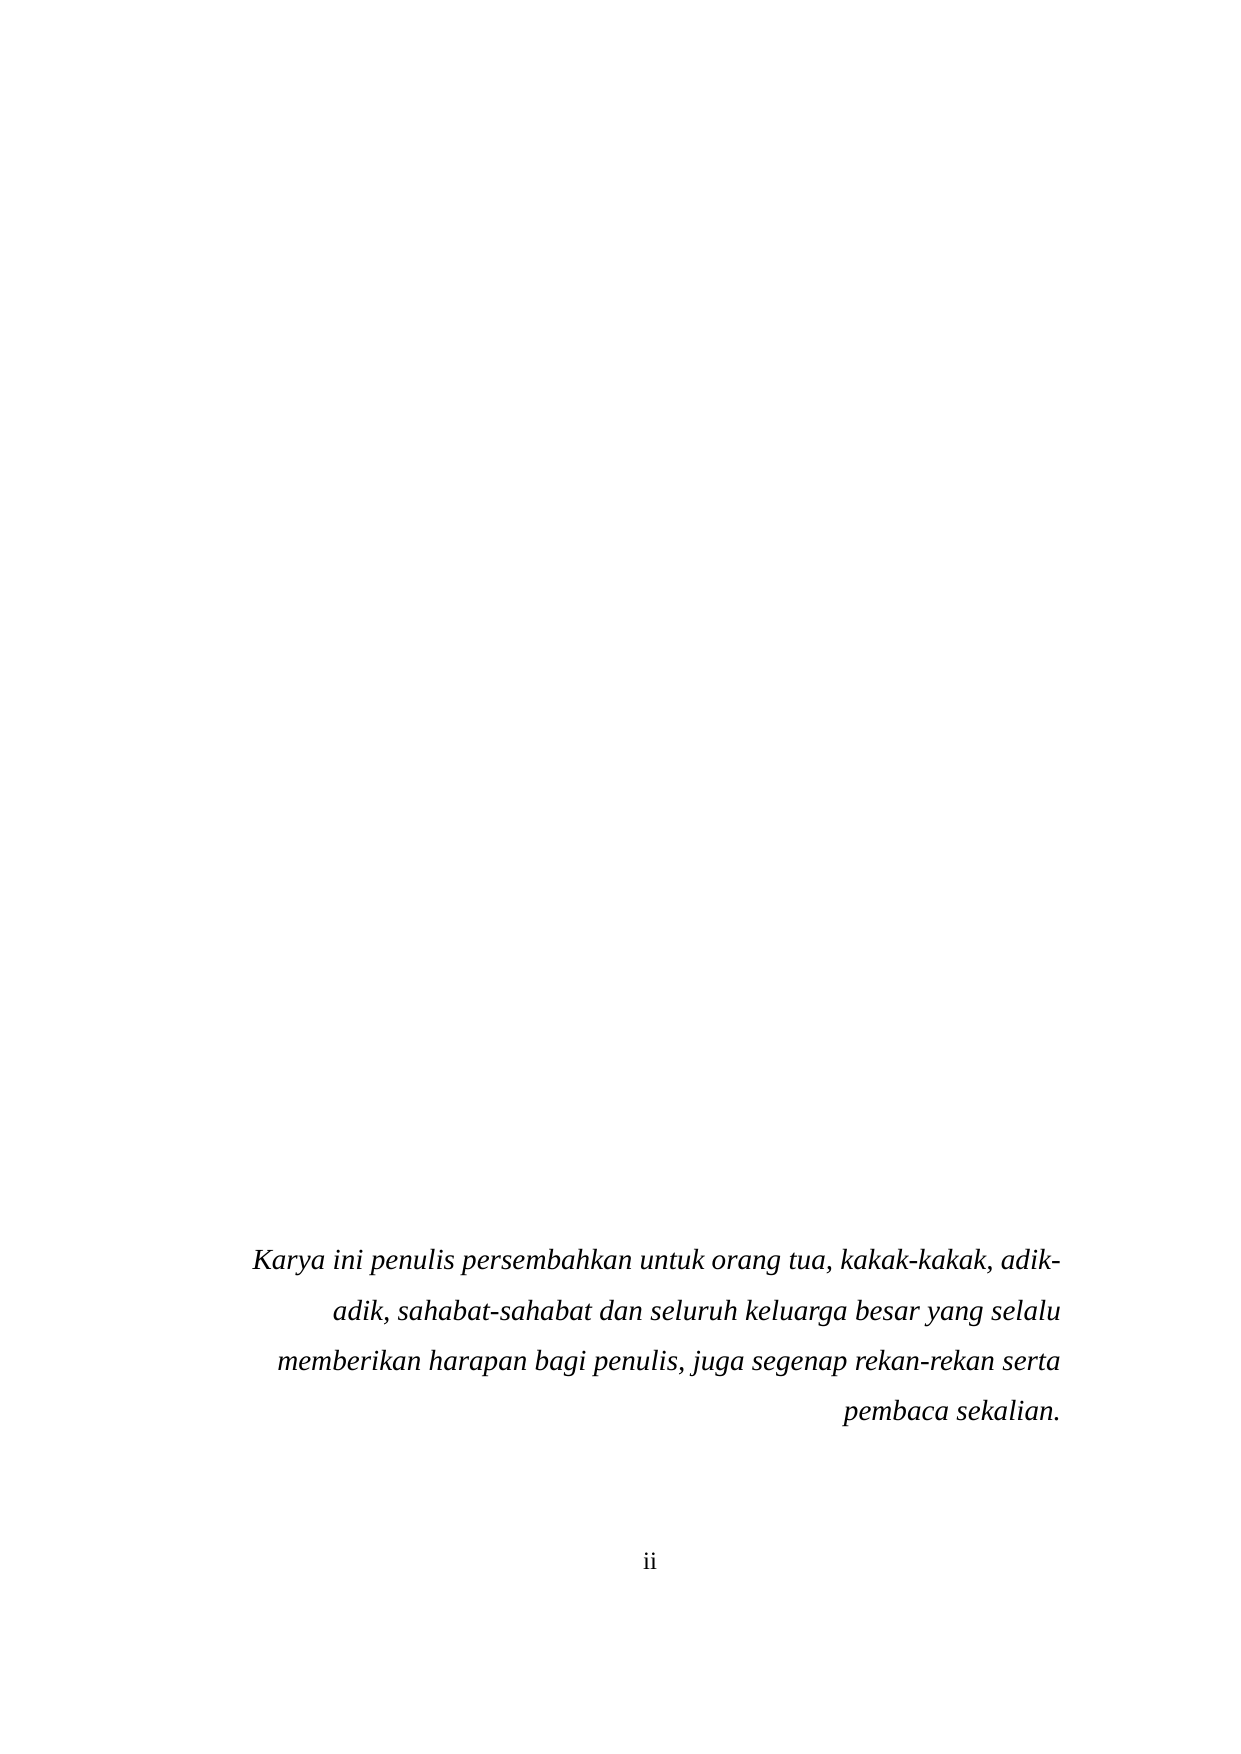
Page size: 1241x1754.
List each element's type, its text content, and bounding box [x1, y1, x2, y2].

text Karya ini penulis persembahkan untuk orang tua, kakak-kakak, adik-adik, sahabat-sahabat dan seluruh keluarga besar yang selalu memberikan harapan bagi penulis, juga segenap rekan-rekan serta pembaca sekalian. [236, 1242, 1063, 1427]
